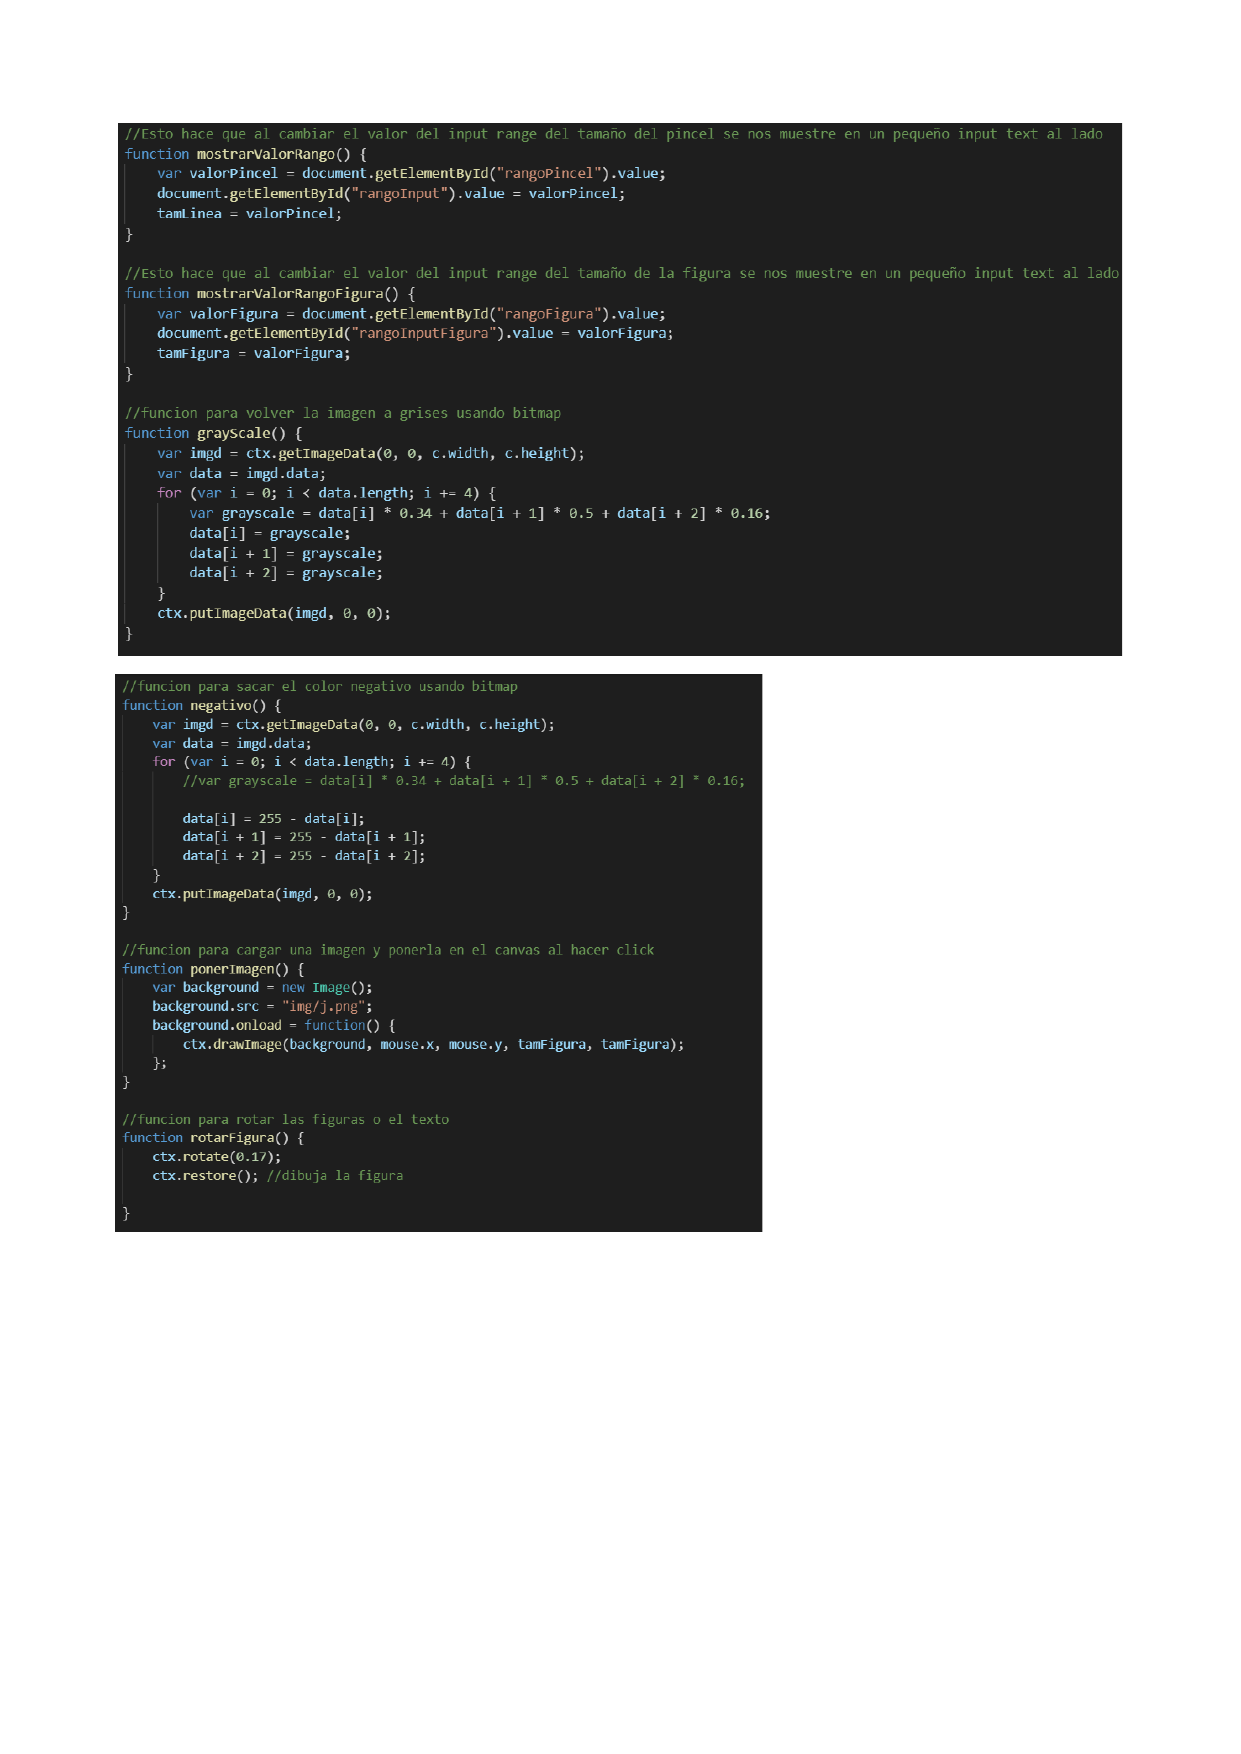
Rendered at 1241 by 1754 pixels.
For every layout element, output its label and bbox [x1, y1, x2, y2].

picture [115, 674, 763, 1232]
picture [118, 123, 1123, 656]
